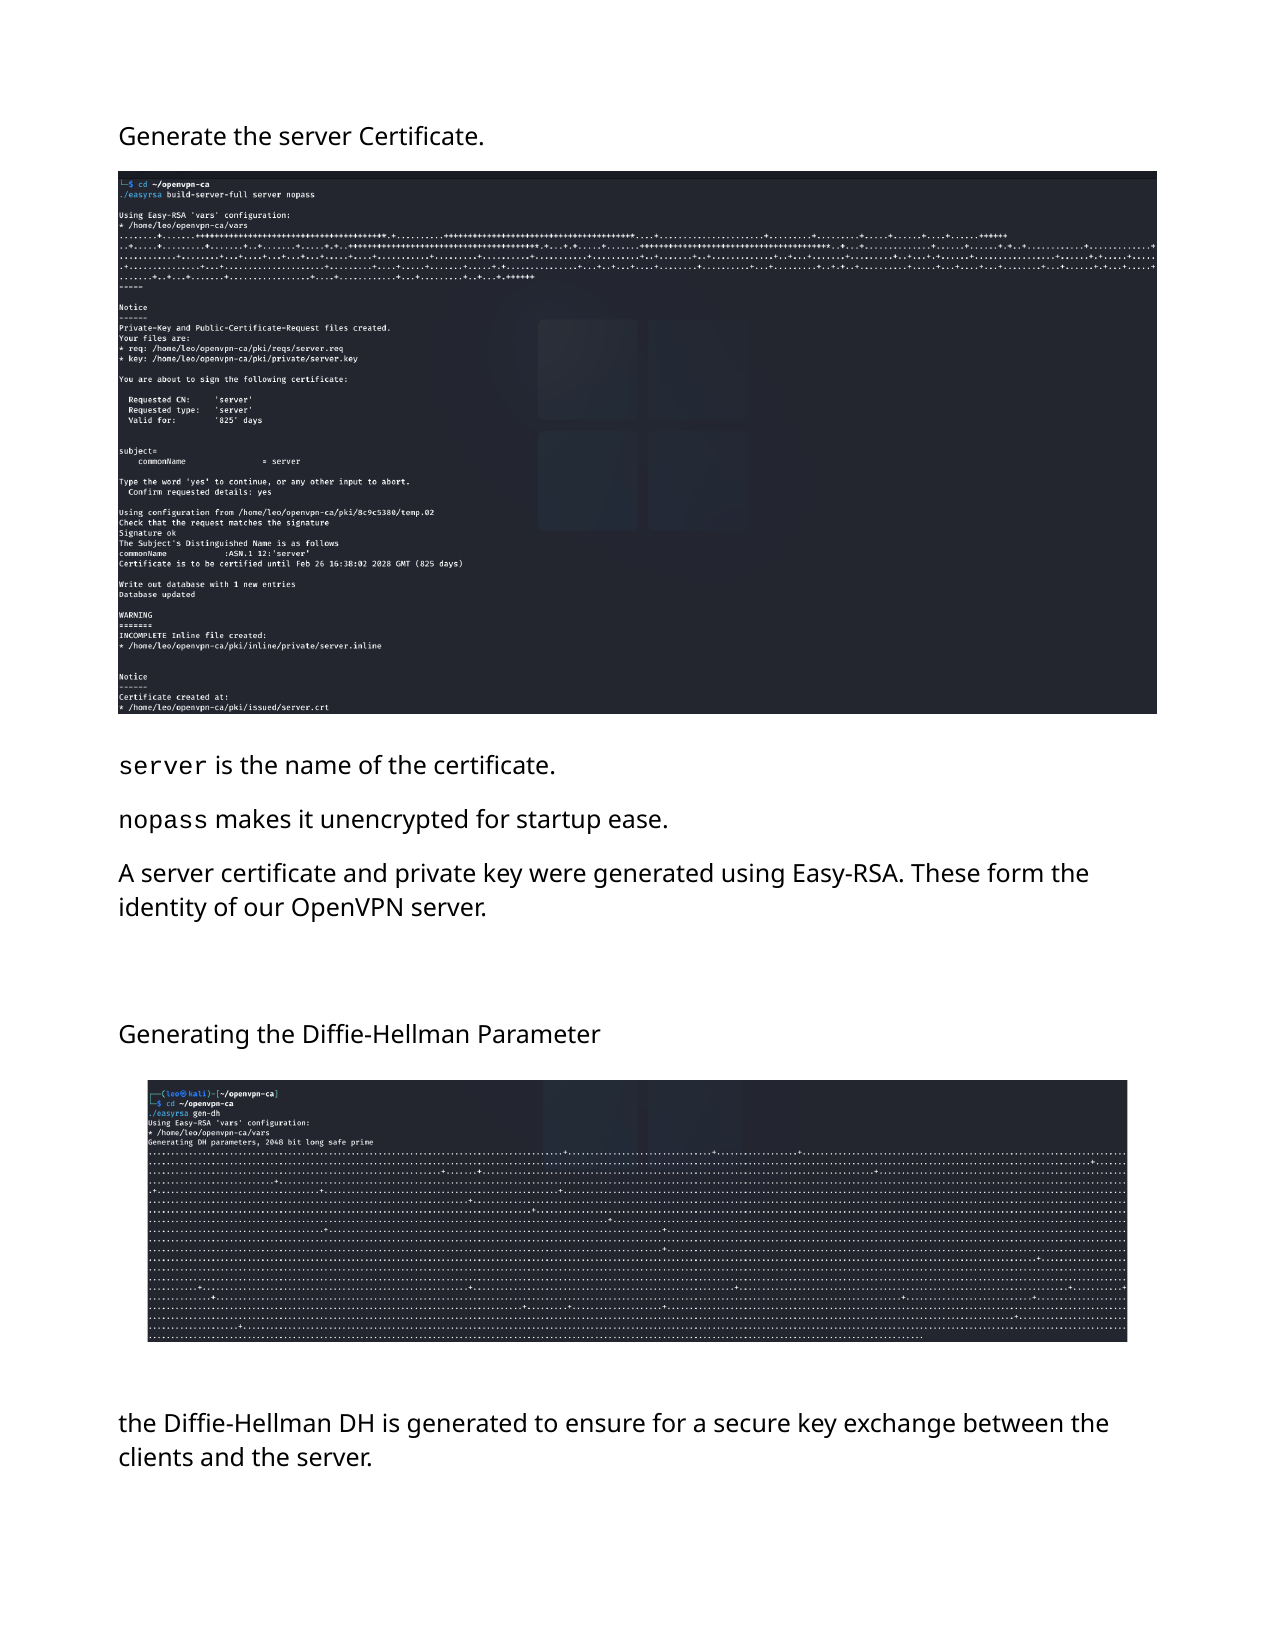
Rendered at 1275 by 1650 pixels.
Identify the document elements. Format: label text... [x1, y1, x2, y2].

text Generating the Diffie-Hellman Parameter [118, 1017, 1157, 1051]
picture [118, 171, 1157, 714]
text the Diffie-Hellman DH is generated to ensure for a secure key exchange between the clients and the server. [118, 1406, 1157, 1474]
text nopass makes it unencrypted for startup ease. [118, 802, 1157, 836]
text server is the name of the certificate. [118, 748, 1157, 782]
picture [147, 1080, 1128, 1342]
text Generate the server Certificate. [118, 118, 1157, 152]
text A server certificate and private key were generated using Easy-RSA. These form the identity of our OpenVPN server. [118, 856, 1157, 924]
